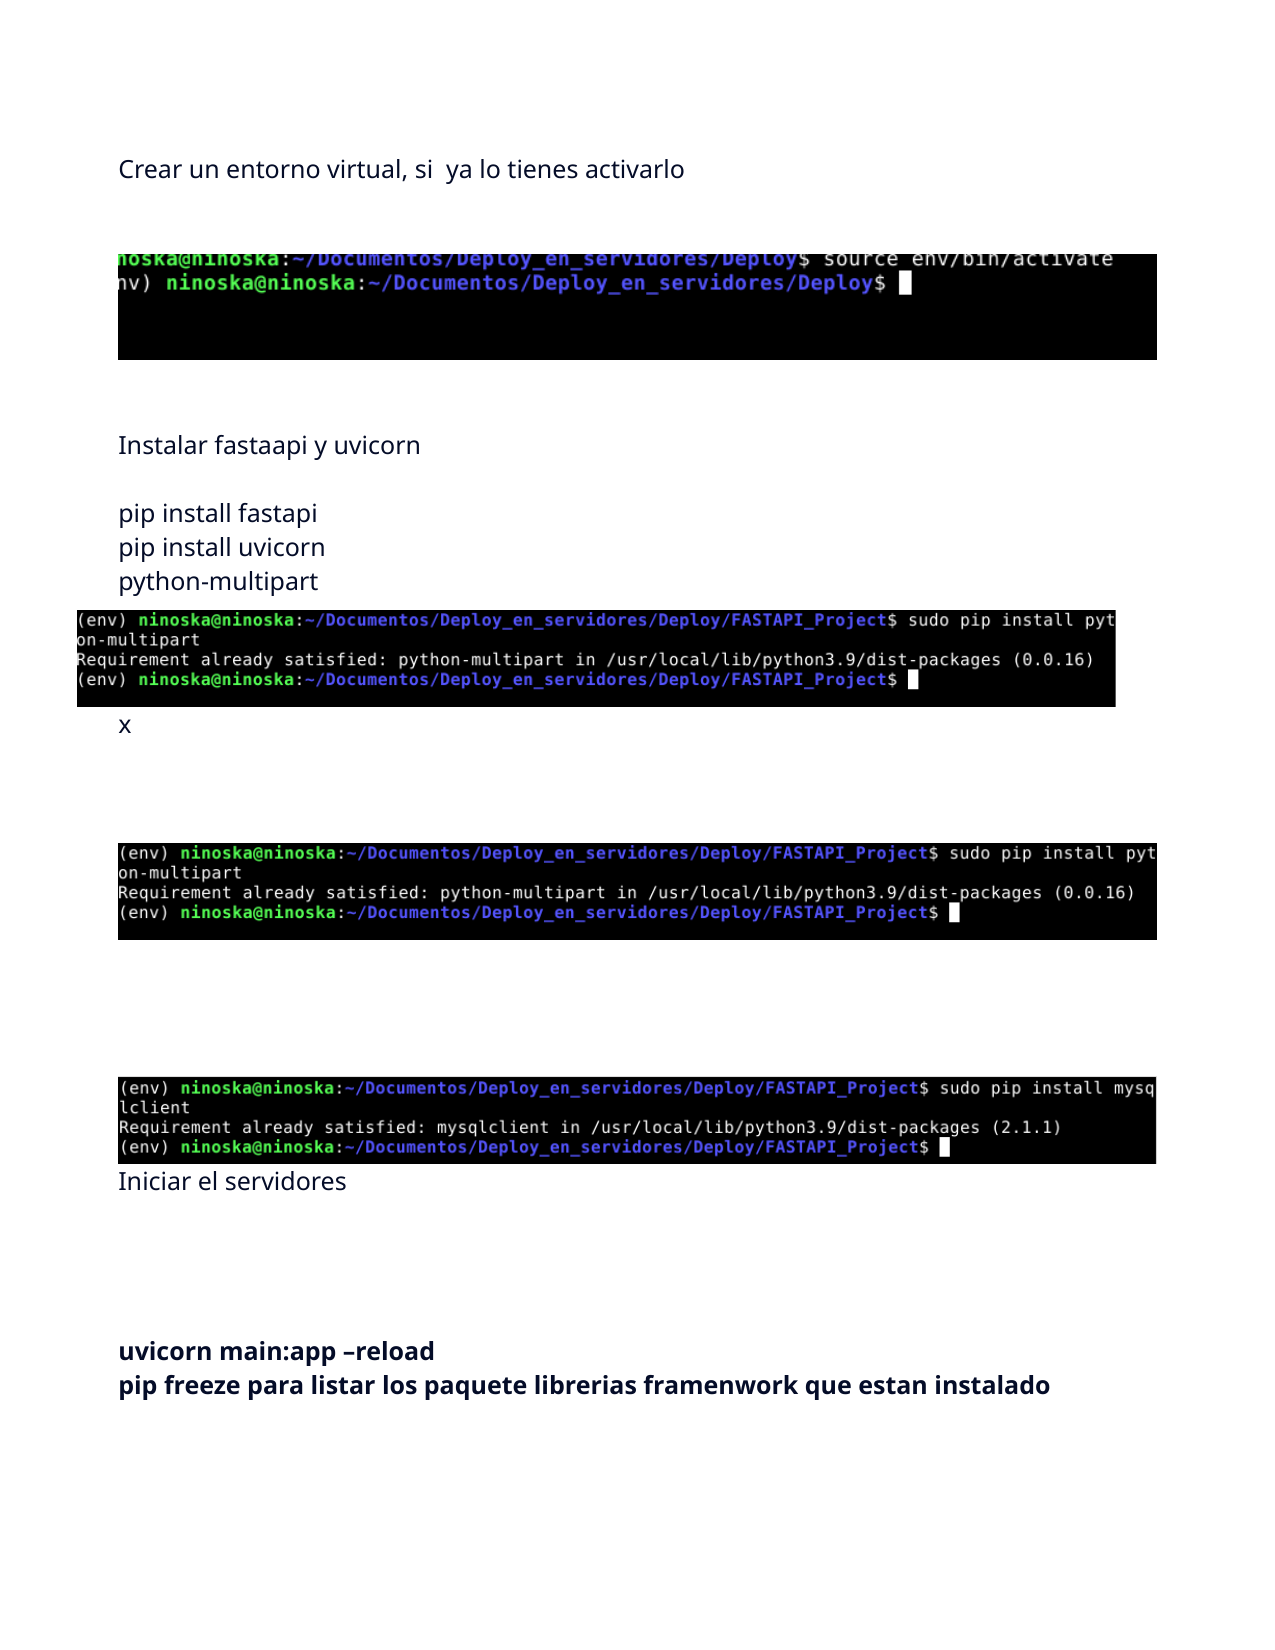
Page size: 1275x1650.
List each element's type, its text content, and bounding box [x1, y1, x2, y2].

text x [118, 598, 1157, 741]
text Iniciar el servidores [118, 1164, 1157, 1197]
text pip freeze para listar los paquete librerias framenwork que estan instalado [118, 1368, 1157, 1402]
picture [77, 610, 1116, 707]
text Instalar fastaapi y uvicorn [118, 427, 1157, 461]
text python-multipart [118, 563, 1157, 598]
text pip install uvicorn [118, 529, 1157, 563]
text uvicorn main:app –reload [118, 1333, 1157, 1368]
picture [118, 843, 1157, 940]
text pip install fastapi [118, 495, 1157, 529]
text Crear un entorno virtual, si ya lo tienes activarlo [118, 152, 1157, 186]
picture [118, 254, 1157, 360]
picture [118, 1076, 1157, 1164]
